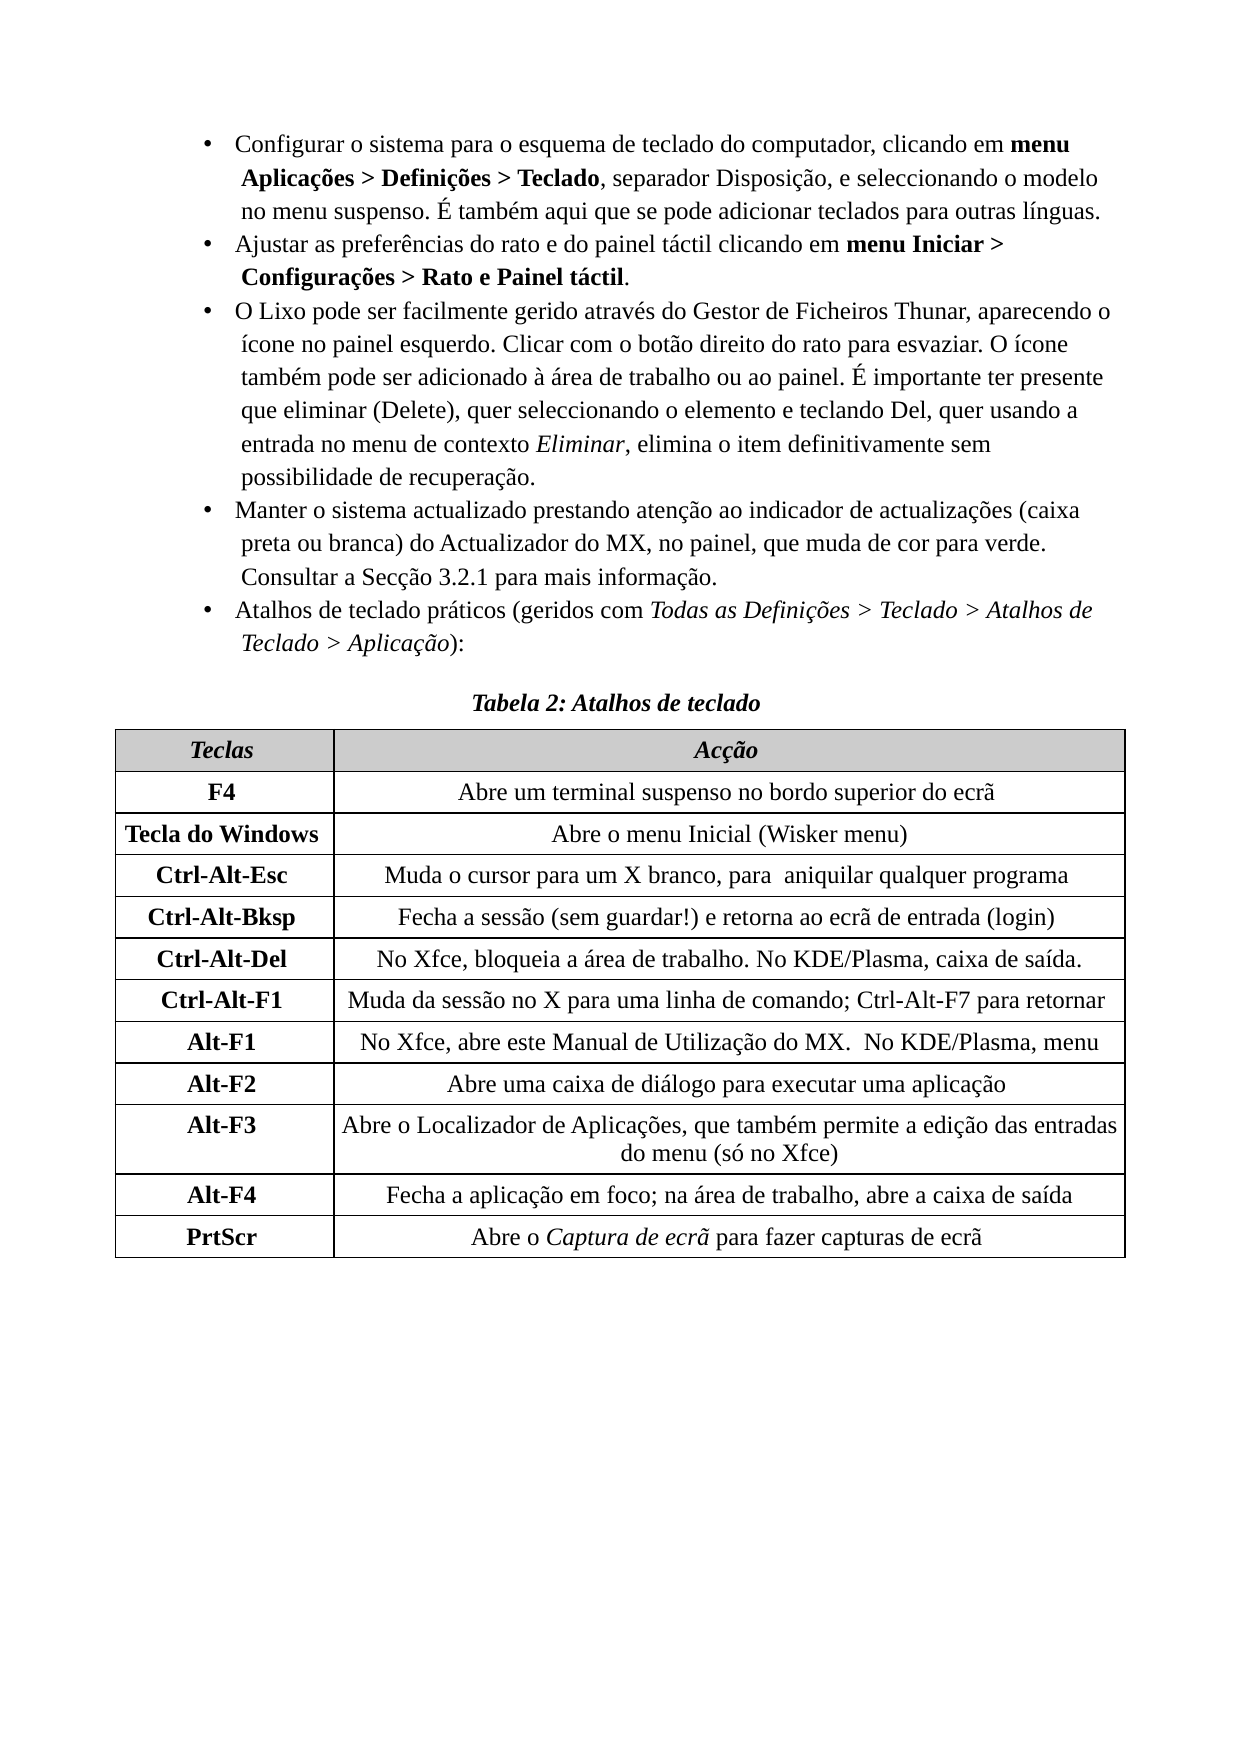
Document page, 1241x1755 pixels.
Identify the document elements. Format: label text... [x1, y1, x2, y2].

table_cell Fecha a sessão (sem guardar!) e retorna ao ecrã de entrada (login) [335, 897, 1124, 937]
list Atalhos de teclado práticos (geridos com Todas as Definições > Teclado > Atalhos de Teclado > Aplicação): [197, 589, 1122, 663]
list Manter o sistema actualizado prestando atenção ao indicador de actualizações (caixa preta ou branca) do Actualizador do MX, no painel, que muda de cor para verde. Consultar a Secção 3.2.1 para mais informação. [197, 490, 1122, 589]
table_cell Muda o cursor para um X branco, para aniquilar qualquer programa [335, 855, 1124, 896]
table_cell Abre o Localizador de Aplicações, que também permite a edição das entradas do menu (só no Xfce) [335, 1105, 1124, 1173]
table_cell Ctrl-Alt-Esc [116, 855, 333, 896]
table_cell PrtScr [116, 1216, 333, 1257]
list O Lixo pode ser facilmente gerido através do Gestor de Ficheiros Thunar, aparecendo o ícone no painel esquerdo. Clicar com o botão direito do rato para esvaziar. O ícone também pode ser adicionado à área de trabalho ou ao painel. É importante ter presente que eliminar (Delete), quer seleccionando o elemento e teclando Del, quer usando a entrada no menu de contexto Eliminar, elimina o item definitivamente sem possibilidade de recuperação. [197, 291, 1122, 490]
list Configurar o sistema para o esquema de teclado do computador, clicando em menu Aplicações > Definições > Teclado, separador Disposição, e seleccionando o modelo no menu suspenso. É também aqui que se pode adicionar teclados para outras línguas. [197, 124, 1122, 224]
table_cell Fecha a aplicação em foco; na área de trabalho, abre a caixa de saída [335, 1175, 1124, 1215]
table_cell Alt-F2 [116, 1064, 333, 1104]
table_cell No Xfce, abre este Manual de Utilização do MX. No KDE/Plasma, menu [335, 1022, 1124, 1062]
table_cell F4 [116, 772, 333, 812]
table_cell No Xfce, bloqueia a área de trabalho. No KDE/Plasma, caixa de saída. [335, 939, 1124, 979]
table_cell Alt-F4 [116, 1175, 333, 1215]
table_cell Abre um terminal suspenso no bordo superior do ecrã [335, 772, 1124, 812]
list Ajustar as preferências do rato e do painel táctil clicando em menu Iniciar > Configurações > Rato e Painel táctil. [197, 224, 1122, 291]
table_cell Tecla do Windows [116, 814, 333, 854]
table_cell Ctrl-Alt-F1 [116, 980, 333, 1021]
table_header Acção [335, 730, 1124, 771]
table_header Teclas [116, 730, 333, 771]
text Tabela 2: Atalhos de teclado [115, 683, 1122, 723]
table_cell Abre uma caixa de diálogo para executar uma aplicação [335, 1064, 1124, 1104]
table_cell Alt-F1 [116, 1022, 333, 1062]
table_cell Alt-F3 [116, 1105, 333, 1173]
table_cell Muda da sessão no X para uma linha de comando; Ctrl-Alt-F7 para retornar [335, 980, 1124, 1021]
table_cell Ctrl-Alt-Bksp [116, 897, 333, 937]
table_cell Abre o menu Inicial (Wisker menu) [335, 814, 1124, 854]
table_cell Ctrl-Alt-Del [116, 939, 333, 979]
table_cell Abre o Captura de ecrã para fazer capturas de ecrã [335, 1216, 1124, 1257]
